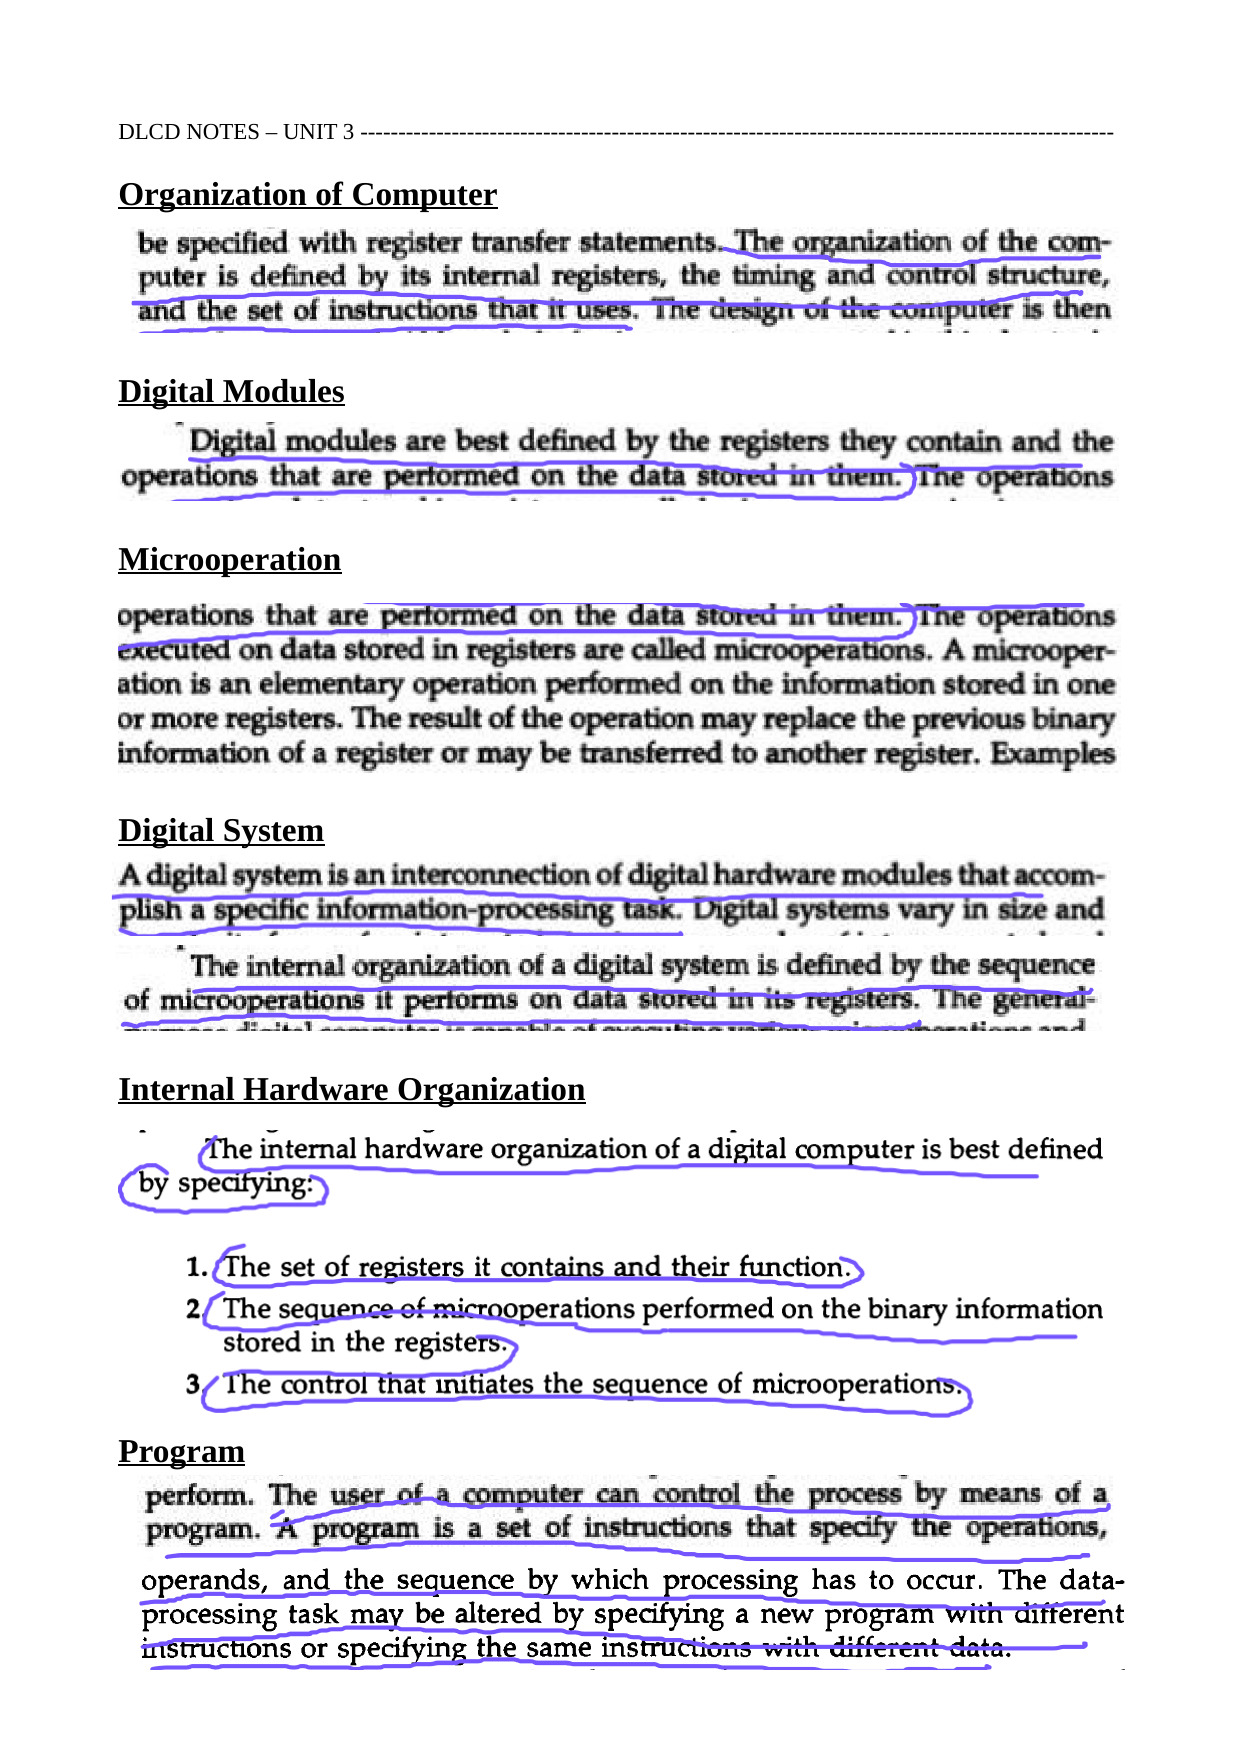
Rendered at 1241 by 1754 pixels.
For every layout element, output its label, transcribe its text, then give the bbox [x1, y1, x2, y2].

picture [111, 855, 1116, 936]
text Program [118, 1107, 1122, 1469]
picture [111, 945, 1116, 1031]
picture [118, 422, 1123, 501]
picture [118, 603, 1123, 773]
text Digital System [118, 811, 1122, 849]
picture [123, 227, 1128, 333]
picture [118, 1475, 1139, 1670]
text Microoperation [118, 539, 1122, 578]
picture [118, 1130, 1108, 1432]
text Digital Modules [118, 371, 1122, 409]
text Organization of Computer [118, 174, 1122, 212]
text Internal Hardware Organization [118, 1069, 1122, 1107]
